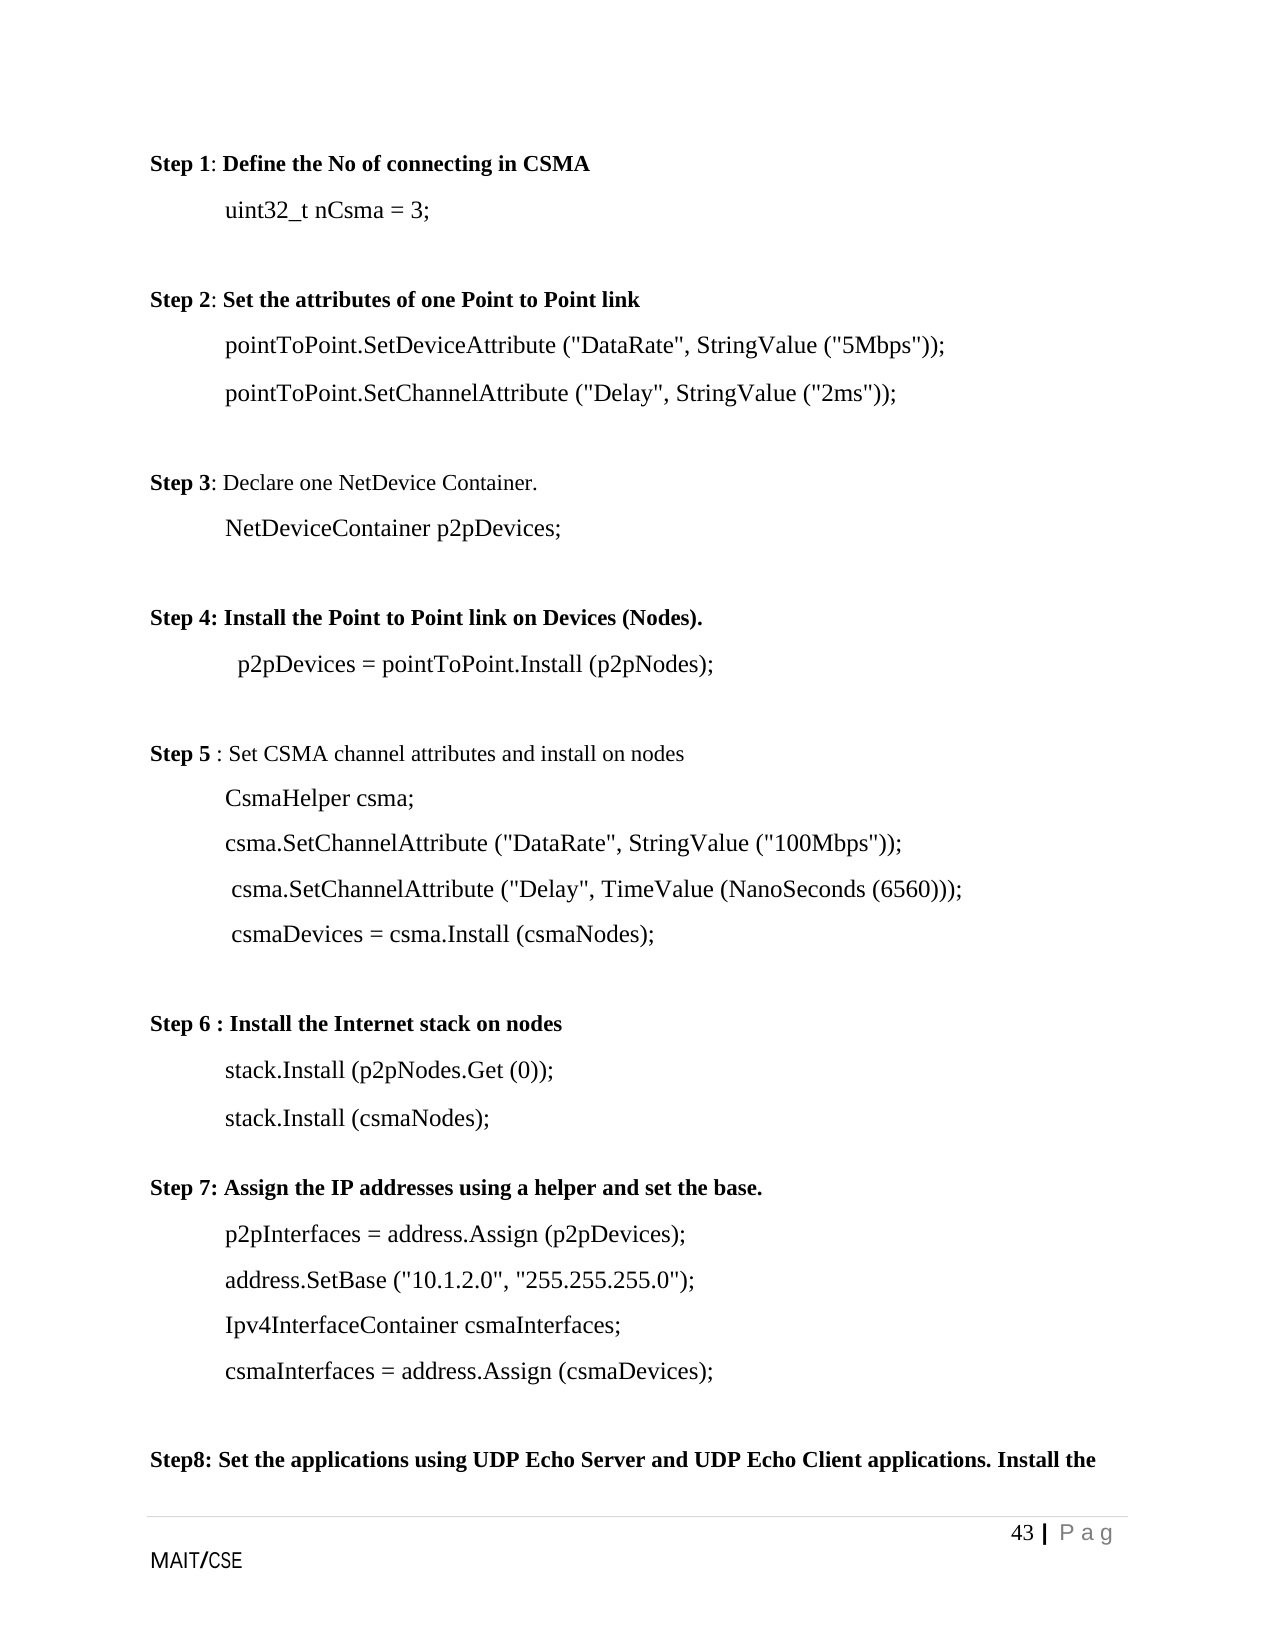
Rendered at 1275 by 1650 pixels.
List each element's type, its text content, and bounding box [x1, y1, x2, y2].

text Step 2: Set the attributes of one Point to Point link pointToPoint.SetDeviceAttribute ("DataRate", StringValue ("5Mbps")); pointToPoint.SetChannelAttribute ("Delay", StringValue ("2ms")); [150, 286, 967, 407]
text uint32_t nCsma = 3; [225, 195, 1212, 224]
text Step8: Set the applications using UDP Echo Server and UDP Echo Client applications. Install the [150, 1446, 1212, 1473]
text Step 6 : Install the Internet stack on nodes stack.Install (p2pNodes.Get (0)); stack.Install (csmaNodes); [150, 1010, 565, 1131]
text csmaInterfaces = address.Assign (csmaDevices); [225, 1356, 1212, 1384]
text Step 3: Declare one NetDevice Container. [150, 468, 1212, 495]
text Ipv4InterfaceContainer csmaInterfaces; [225, 1312, 1212, 1339]
text Step 7: Assign the IP addresses using a helper and set the base. p2pInterfaces = address.Assign (p2pDevices); address.SetBase ("10.1.2.0", "255.255.255.0"); [150, 1174, 765, 1294]
text Step 5 : Set CSMA channel attributes and install on nodes [150, 740, 1212, 767]
text Step 1: Define the No of connecting in CSMA [150, 150, 1212, 176]
text csma.SetChannelAttribute ("DataRate", StringValue ("100Mbps")); csma.SetChannelAttribute ("Delay", TimeValue (NanoSeconds (6560))); csmaDevices = csma.Install (csmaNodes); [225, 828, 1078, 948]
text p2pDevices = pointToPoint.Install (p2pNodes); [237, 649, 1212, 678]
text NetDeviceContainer p2pDevices; [225, 513, 1212, 542]
text CsmaHelper csma; [225, 783, 1212, 812]
text Step 4: Install the Point to Point link on Devices (Nodes). [150, 604, 1212, 631]
